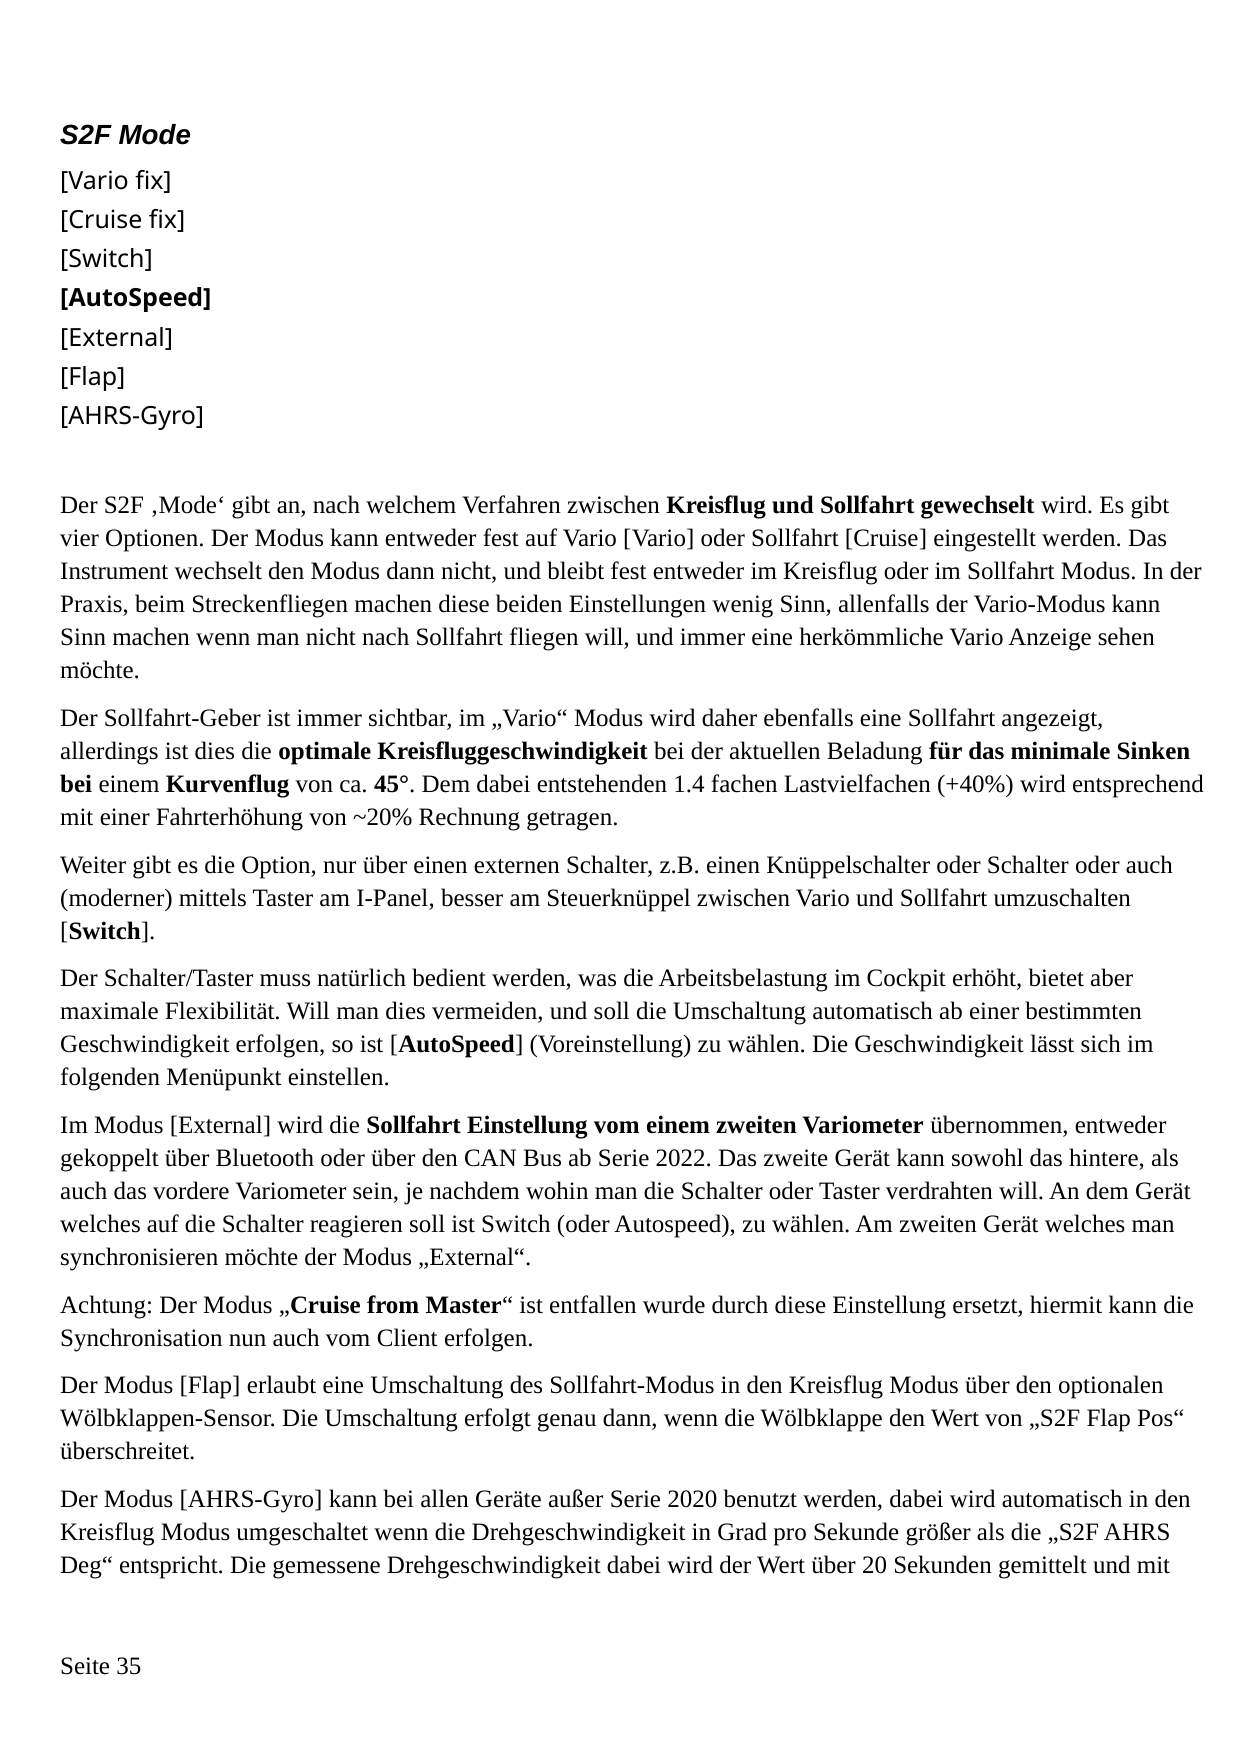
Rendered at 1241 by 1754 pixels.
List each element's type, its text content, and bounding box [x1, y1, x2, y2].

text [Cruise fix] [60, 202, 1207, 236]
text [AHRS-Gyro] [60, 397, 1207, 432]
text Der Schalter/Taster muss natürlich bedient werden, was die Arbeitsbelastung im Cockpit erhöht, bietet aber maximale Flexibilität. Will man dies vermeiden, und soll die Umschaltung automatisch ab einer bestimmten Geschwindigkeit erfolgen, so ist [AutoSpeed] (Voreinstellung) zu wählen. Die Geschwindigkeit lässt sich im folgenden Menüpunkt einstellen. [60, 963, 1207, 1091]
text [AutoSpeed] [60, 280, 1207, 314]
text [Switch] [60, 241, 1207, 275]
text Weiter gibt es die Option, nur über einen externen Schalter, z.B. einen Knüppelschalter oder Schalter oder auch (moderner) mittels Taster am I-Panel, besser am Steuerknüppel zwischen Vario und Sollfahrt umzuschalten [Switch]. [60, 850, 1207, 944]
text Der Modus [AHRS-Gyro] kann bei allen Geräte außer Serie 2020 benutzt werden, dabei wird automatisch in den Kreisflug Modus umgeschaltet wenn die Drehgeschwindigkeit in Grad pro Sekunde größer als die „S2F AHRS Deg“ entspricht. Die gemessene Drehgeschwindigkeit dabei wird der Wert über 20 Sekunden gemittelt und mit [60, 1484, 1207, 1579]
text Im Modus [External] wird die Sollfahrt Einstellung vom einem zweiten Variometer übernommen, entweder gekoppelt über Bluetooth oder über den CAN Bus ab Serie 2022. Das zweite Gerät kann sowohl das hintere, als auch das vordere Variometer sein, je nachdem wohin man die Schalter oder Taster verdrahten will. An dem Gerät welches auf die Schalter reagieren soll ist Switch (oder Autospeed), zu wählen. Am zweiten Gerät welches man synchronisieren möchte der Modus „External“. [60, 1110, 1207, 1271]
text Der Modus [Flap] erlaubt eine Umschaltung des Sollfahrt-Modus in den Kreisflug Modus über den optionalen Wölbklappen-Sensor. Die Umschaltung erfolgt genau dann, wenn die Wölbklappe den Wert von „S2F Flap Pos“ überschreitet. [60, 1370, 1207, 1465]
text Der S2F ‚Mode‘ gibt an, nach welchem Verfahren zwischen Kreisflug und Sollfahrt gewechselt wird. Es gibt vier Optionen. Der Modus kann entweder fest auf Vario [Vario] oder Sollfahrt [Cruise] eingestellt werden. Das Instrument wechselt den Modus dann nicht, und bleibt fest entweder im Kreisflug oder im Sollfahrt Modus. In der Praxis, beim Streckenfliegen machen diese beiden Einstellungen wenig Sinn, allenfalls der Vario-Modus kann Sinn machen wenn man nicht nach Sollfahrt fliegen will, und immer eine herkömmliche Vario Anzeige sehen möchte. [60, 490, 1207, 684]
text [External] [60, 319, 1207, 353]
text [Flap] [60, 358, 1207, 392]
text Achtung: Der Modus „Cruise from Master“ ist entfallen wurde durch diese Einstellung ersetzt, hiermit kann die Synchronisation nun auch vom Client erfolgen. [60, 1290, 1207, 1352]
text [Vario fix] [60, 162, 1207, 197]
text Der Sollfahrt-Geber ist immer sichtbar, im „Vario“ Modus wird daher ebenfalls eine Sollfahrt angezeigt, allerdings ist dies die optimale Kreisfluggeschwindigkeit bei der aktuellen Beladung für das minimale Sinken bei einem Kurvenflug von ca. 45°. Dem dabei entstehenden 1.4 fachen Lastvielfachen (+40%) wird entsprechend mit einer Fahrterhöhung von ~20% Rechnung getragen. [60, 703, 1207, 831]
subtitle S2F Mode [60, 118, 1207, 150]
